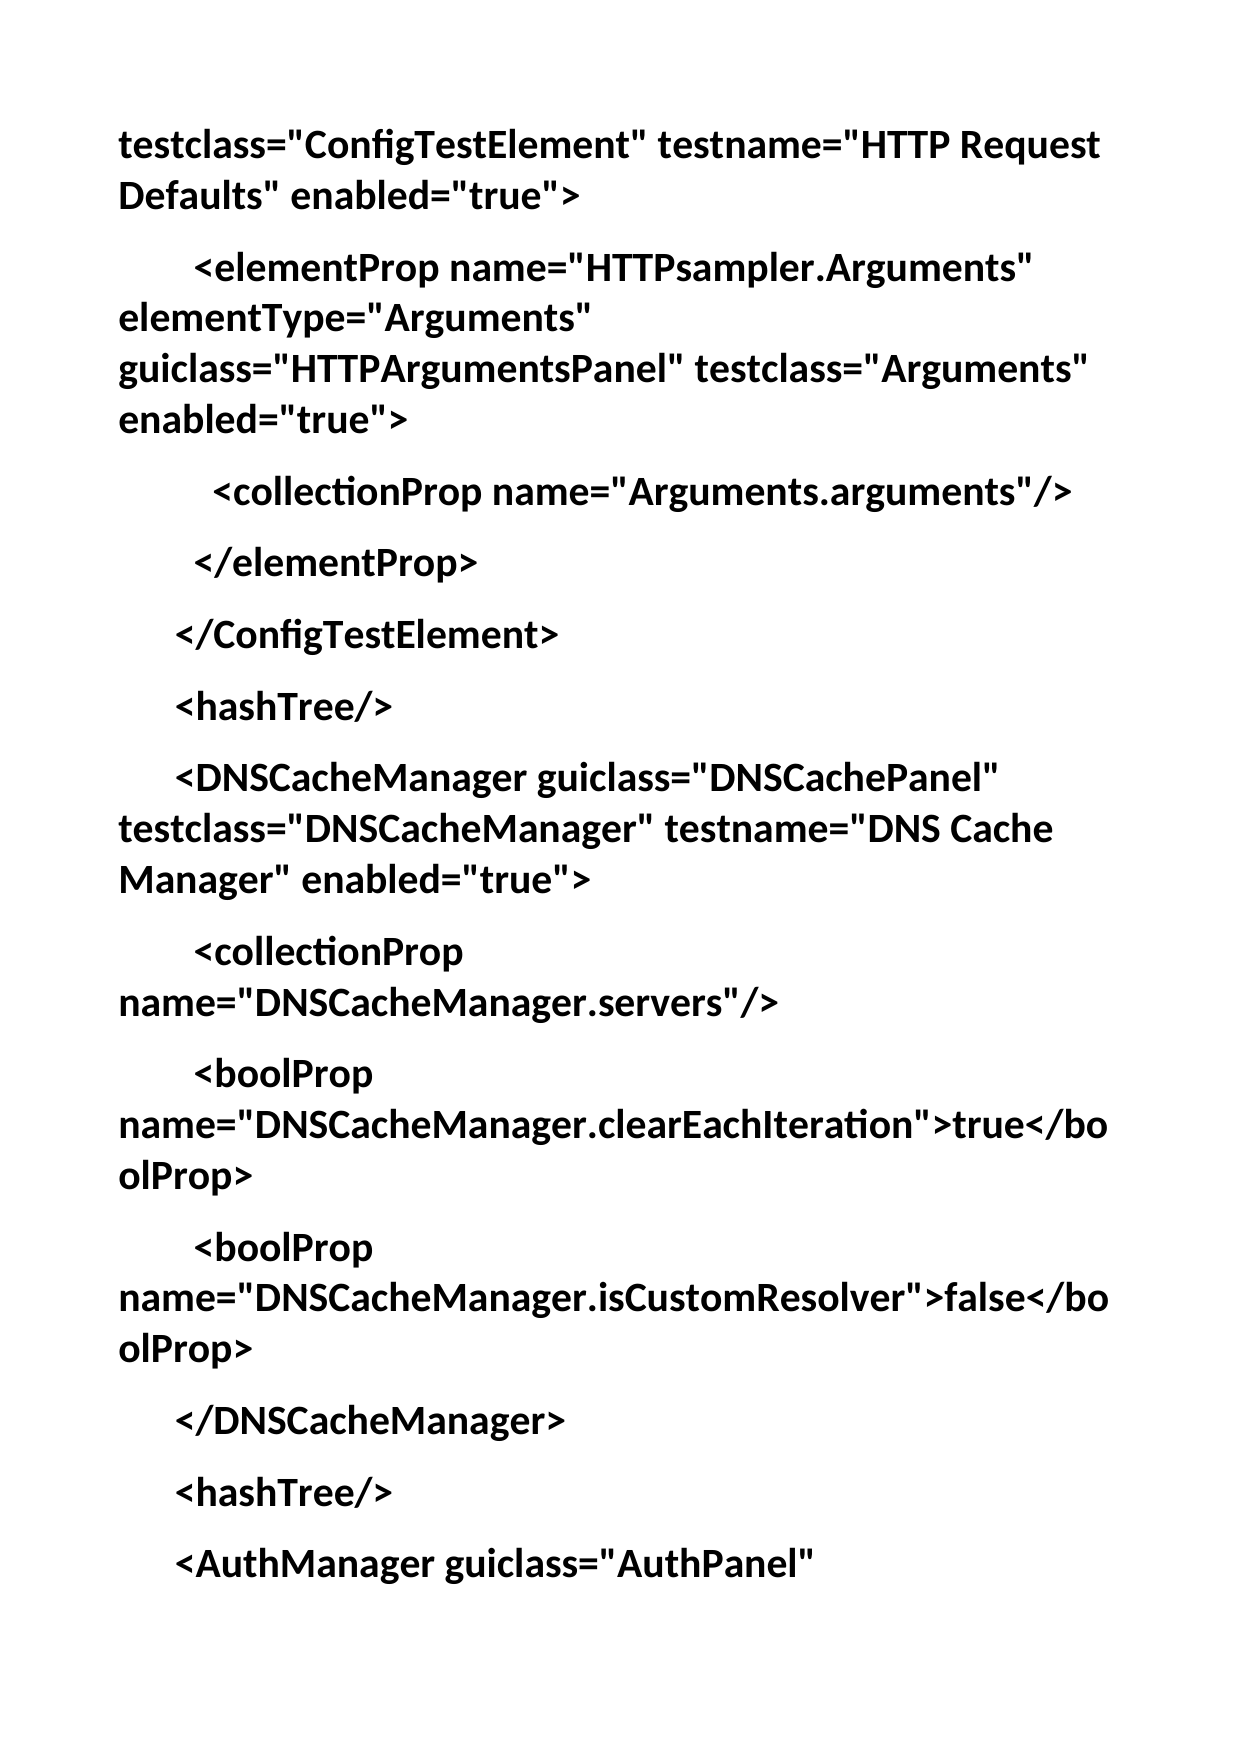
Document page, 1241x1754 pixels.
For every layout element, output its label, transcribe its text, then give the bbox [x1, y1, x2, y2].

text <collectionProp name="DNSCacheManager.servers"/> [118, 925, 1122, 1026]
text </DNSCacheManager> [118, 1394, 1122, 1445]
text <hashTree/> [118, 1466, 1122, 1516]
text <elementProp name="HTTPsampler.Arguments" elementType="Arguments" guiclass="HTTPArgumentsPanel" testclass="Arguments" enabled="true"> [118, 241, 1122, 444]
text <AuthManager guiclass="AuthPanel" [118, 1537, 1122, 1588]
text <DNSCacheManager guiclass="DNSCachePanel" testclass="DNSCacheManager" testname="DNS Cache Manager" enabled="true"> [118, 751, 1122, 904]
text <hashTree/> [118, 680, 1122, 731]
text <boolProp name="DNSCacheManager.clearEachIteration">true</boolProp> [118, 1047, 1122, 1200]
text <collectionProp name="Arguments.arguments"/> [118, 465, 1122, 516]
text testclass="ConfigTestElement" testname="HTTP Request Defaults" enabled="true"> [118, 118, 1122, 220]
text </ConfigTestElement> [118, 608, 1122, 659]
text </elementProp> [118, 536, 1122, 587]
text <boolProp name="DNSCacheManager.isCustomResolver">false</boolProp> [118, 1221, 1122, 1373]
